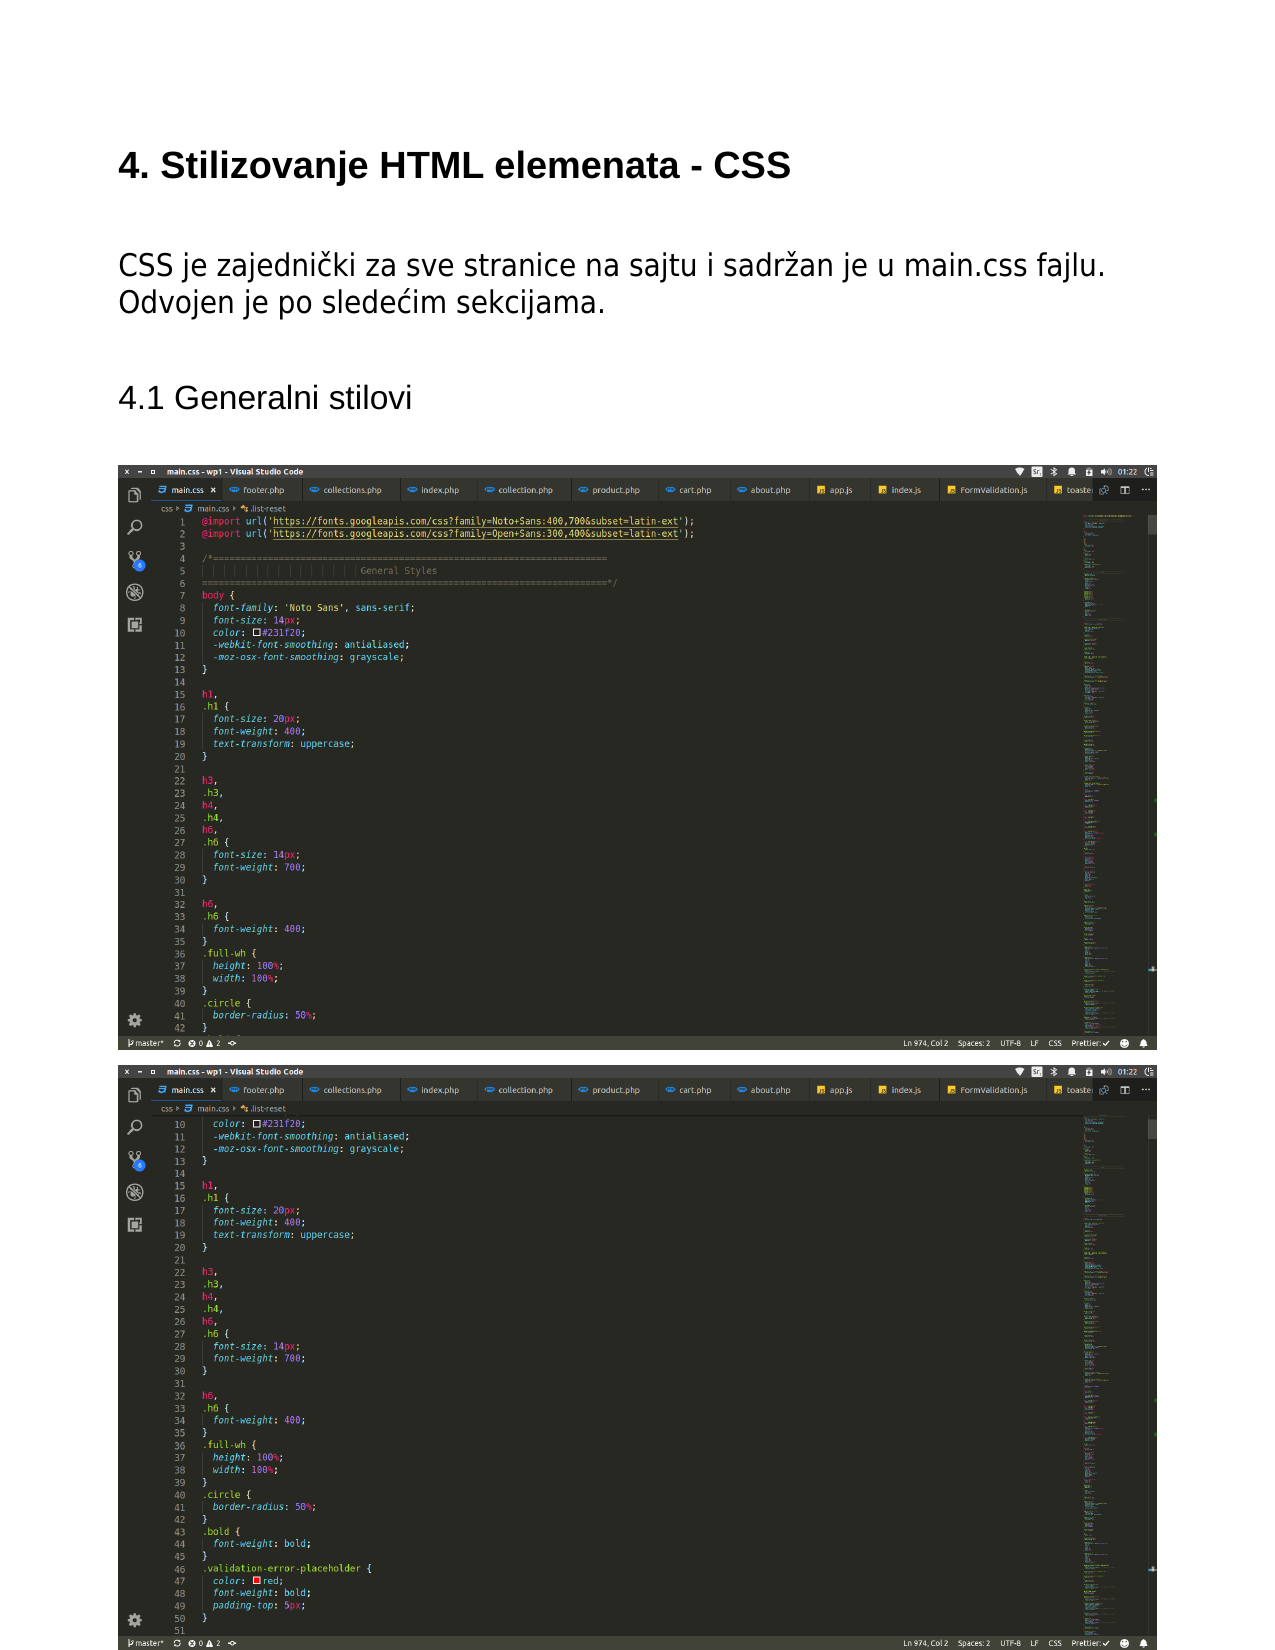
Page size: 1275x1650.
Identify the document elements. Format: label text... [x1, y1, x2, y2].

picture [118, 465, 1157, 1050]
picture [118, 1065, 1157, 1650]
text CSS je zajednički za sve stranice na sajtu i sadržan je u main.css fajlu. Odvojen je po sledećim sekcijama. [118, 248, 1157, 321]
subtitle 4.1 Generalni stilovi [118, 378, 1157, 416]
subtitle 4. Stilizovanje HTML elemenata - CSS [118, 143, 1157, 187]
